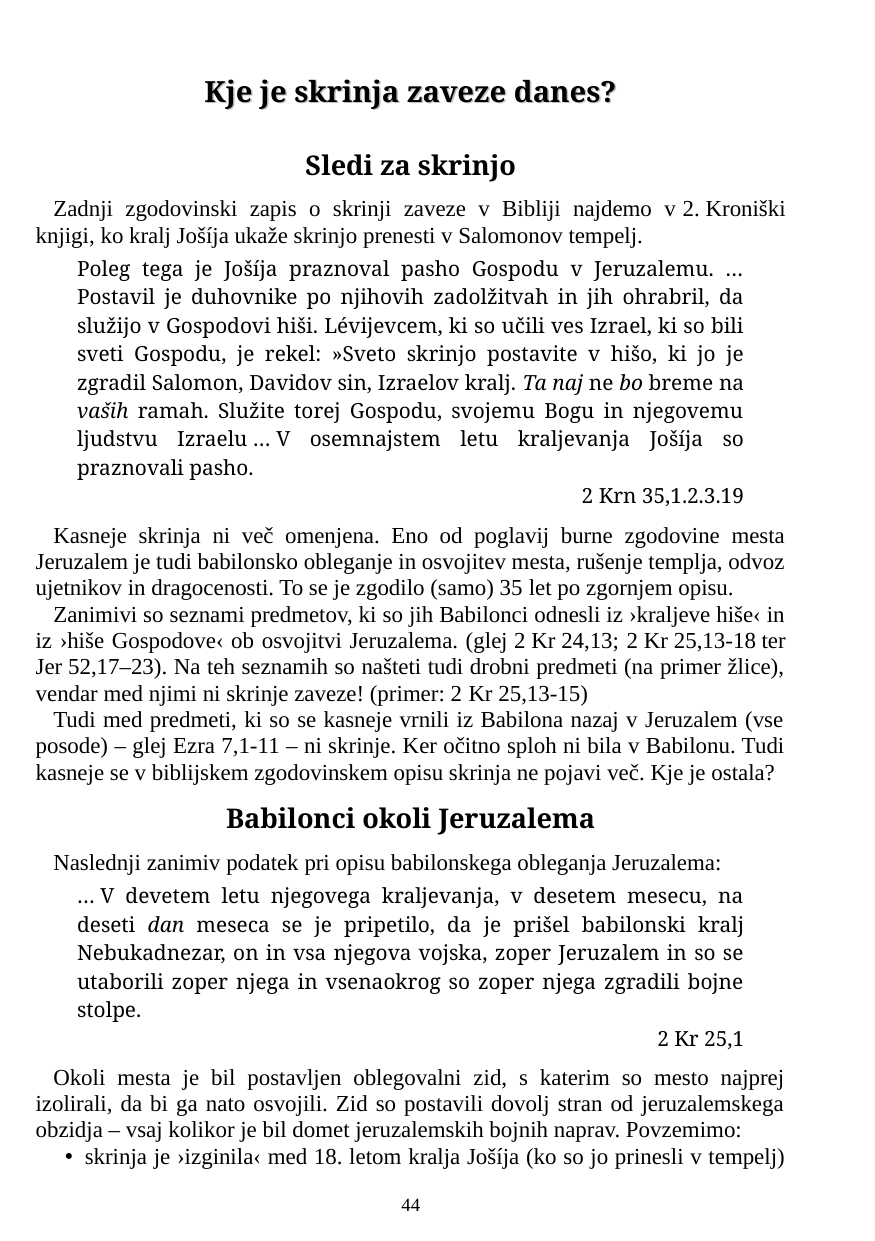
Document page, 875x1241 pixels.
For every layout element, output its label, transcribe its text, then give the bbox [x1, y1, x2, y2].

text … V devetem letu njegovega kraljevanja, v desetem mesecu, na deseti dan meseca se je pripetilo, da je prišel babilonski kralj Nebukadnezar, on in vsa njegova vojska, zoper Jeruzalem in so se utaborili zoper njega in vsenaokrog so zoper njega zgradili bojne stolpe. 2 Kr 25,1 [77, 881, 744, 1052]
text Zanimivi so seznami predmetov, ki so jih Babilonci odnesli iz ›kraljeve hiše‹ in iz ›hiše Gospodove‹ ob osvojitvi Jeruzalema. (glej 2 Kr 24,13; 2 Kr 25,13-18 ter Jer 52,17–23). Na teh seznamih so našteti tudi drobni predmeti (na primer žlice), vendar med njimi ni skrinje zaveze! (primer: 2 Kr 25,13-15) [35, 601, 786, 706]
text Zadnji zgodovinski zapis o skrinji zaveze v Bibliji najdemo v 2. Kroniški knjigi, ko kralj Jošíja ukaže skrinjo prenesti v Salomonov tempelj. [35, 195, 786, 248]
text Kasneje skrinja ni več omenjena. Eno od poglavij burne zgodovine mesta Jeruzalem je tudi babilonsko obleganje in osvojitev mesta, rušenje templja, odvoz ujetnikov in dragocenosti. To se je zgodilo (samo) 35 let po zgornjem opisu. [35, 522, 786, 601]
text Tudi med predmeti, ki so se kasneje vrnili iz Babilona nazaj v Jeruzalem (vse posode) – glej Ezra 7,1-11 – ni skrinje. Ker očitno sploh ni bila v Babilonu. Tudi kasneje se v biblijskem zgodovinskem opisu skrinja ne pojavi več. Kje je ostala? [35, 706, 786, 785]
subtitle Kje je skrinja zaveze danes? [35, 71, 786, 111]
text Naslednji zanimiv podatek pri opisu babilonskega obleganja Jeruzalema: [35, 849, 786, 876]
text Poleg tega je Jošíja praznoval pasho Gospodu v Jeruzalemu. … Postavil je duhovnike po njihovih zadolžitvah in jih ohrabril, da služijo v Gospodovi hiši. Lévijevcem, ki so učili ves Izrael, ki so bili sveti Gospodu, je rekel: »Sveto skrinjo postavite v hišo, ki jo je zgradil Salomon, Davidov sin, Izraelov kralj. Ta naj ne bo breme na vaših ramah. Služite torej Gospodu, svojemu Bogu in njegovemu ljudstvu Izraelu … V osemnajstem letu kraljevanja Jošíja so praznovali pasho. 2 Krn 35,1.2.3.19 [77, 254, 744, 510]
subtitle Babilonci okoli Jeruzalema [35, 800, 786, 837]
text Okoli mesta je bil postavljen oblegovalni zid, s katerim so mesto najprej izolirali, da bi ga nato osvojili. Zid so postavili dovolj stran od jeruzalemskega obzidja – vsaj kolikor je bil domet jeruzalemskih bojnih naprav. Povzemimo: [35, 1064, 786, 1143]
list skrinja je ›izginila‹ med 18. letom kralja Jošíja (ko so jo prinesli v tempelj) [65, 1143, 786, 1169]
subtitle Sledi za skrinjo [35, 146, 786, 183]
